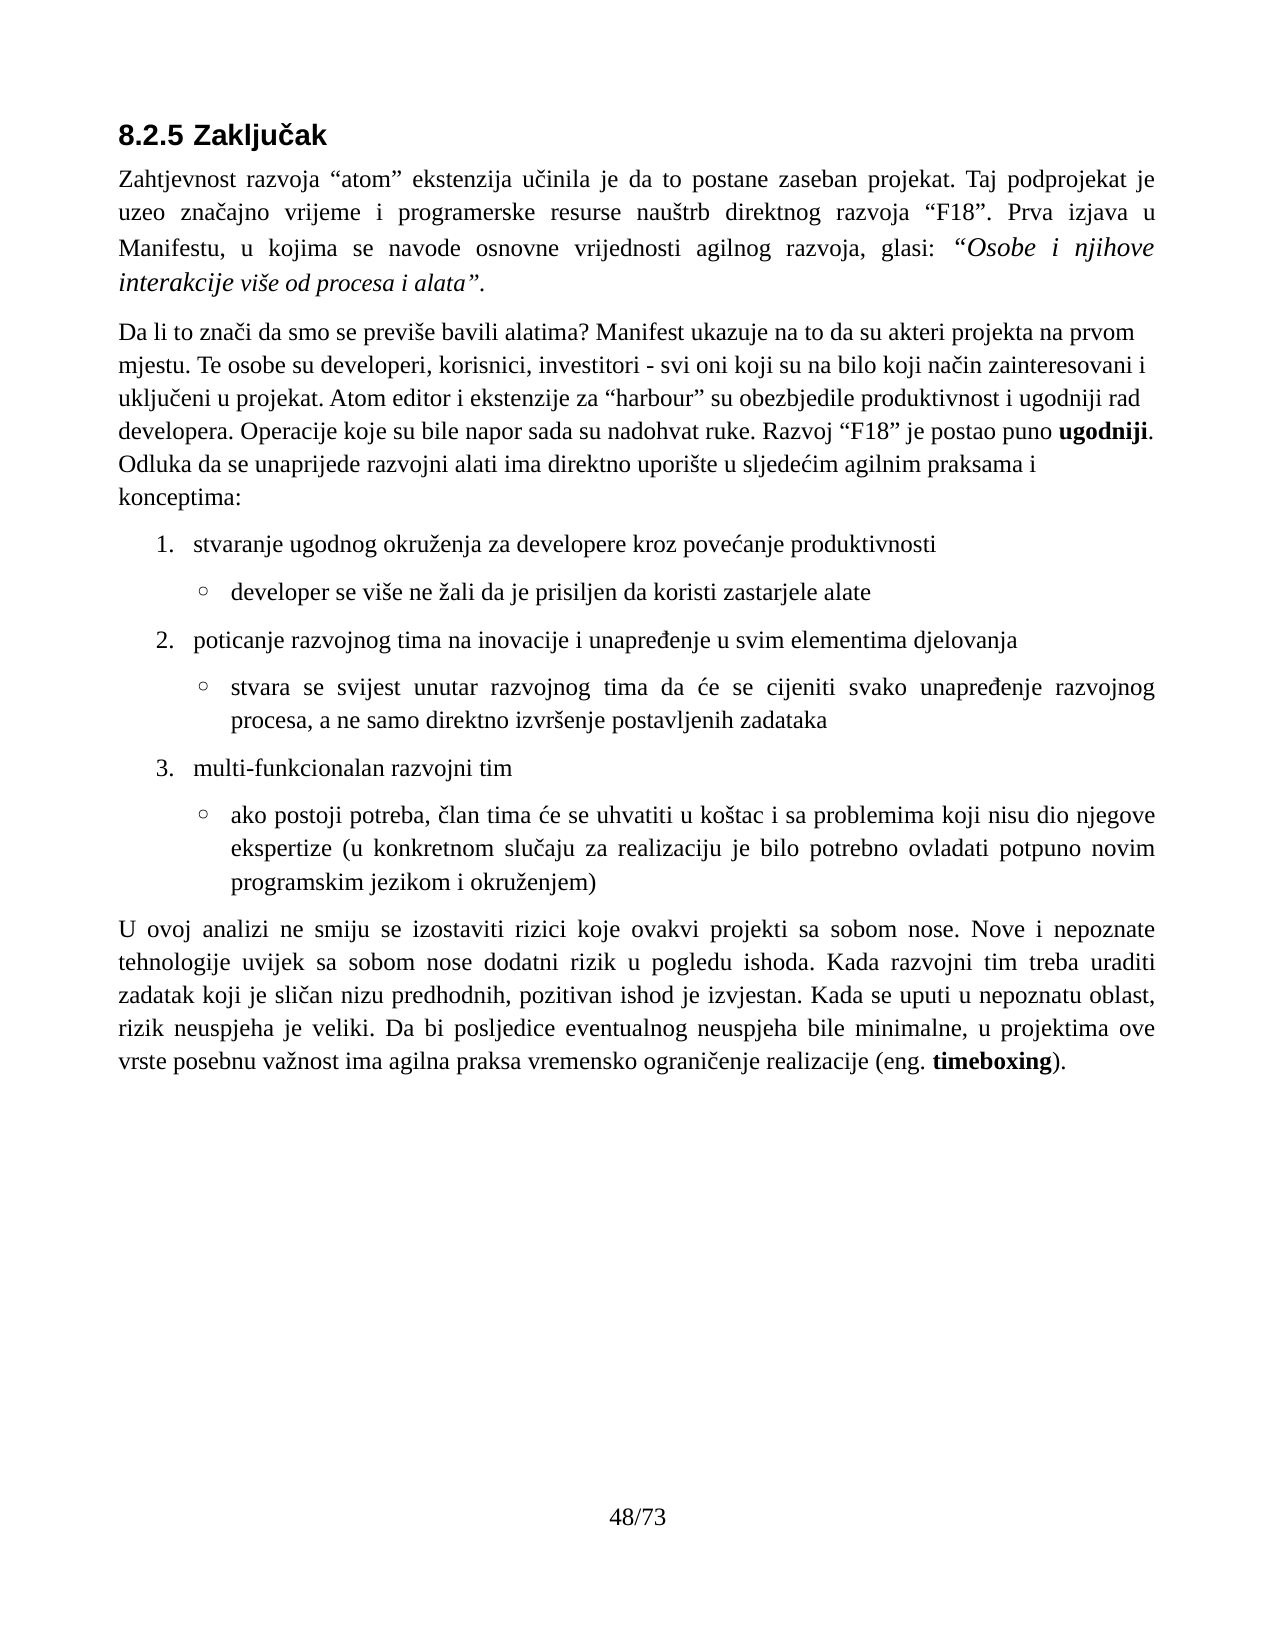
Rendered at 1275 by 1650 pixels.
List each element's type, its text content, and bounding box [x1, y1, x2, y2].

list stvaranje ugodnog okruženja za developere kroz povećanje produktivnosti [156, 529, 1157, 558]
list ako postoji potreba, član tima će se uhvatiti u koštac i sa problemima koji nisu dio njegove ekspertize (u konkretnom slučaju za realizaciju je bilo potrebno ovladati potpuno novim programskim jezikom i okruženjem) [193, 801, 1157, 895]
list developer se više ne žali da je prisiljen da koristi zastarjele alate [193, 577, 1157, 606]
subtitle Zaključak [118, 118, 1157, 152]
text Zahtjevnost razvoja “atom” ekstenzija učinila je da to postane zaseban projekat. Taj podprojekat je uzeo značajno vrijeme i programerske resurse nauštrb direktnog razvoja “F18”. Prva izjava u Manifestu, u kojima se navode osnovne vrijednosti agilnog razvoja, glasi: “Osobe i njihove interakcije više od procesa i alata”. [118, 164, 1157, 298]
text Da li to znači da smo se previše bavili alatima? Manifest ukazuje na to da su akteri projekta na prvom mjestu. Te osobe su developeri, korisnici, investitori - svi oni koji su na bilo koji način zainteresovani i uključeni u projekat. Atom editor i ekstenzije za “harbour” su obezbjedile produktivnost i ugodniji rad developera. Operacije koje su bile napor sada su nadohvat ruke. Razvoj “F18” je postao puno ugodniji. Odluka da se unaprijede razvojni alati ima direktno uporište u sljedećim agilnim praksama i konceptima: [118, 317, 1157, 511]
list stvara se svijest unutar razvojnog tima da će se cijeniti svako unapređenje razvojnog procesa, a ne samo direktno izvršenje postavljenih zadataka [193, 672, 1157, 734]
list poticanje razvojnog tima na inovacije i unapređenje u svim elementima djelovanja [156, 625, 1157, 653]
text U ovoj analizi ne smiju se izostaviti rizici koje ovakvi projekti sa sobom nose. Nove i nepoznate tehnologije uvijek sa sobom nose dodatni rizik u pogledu ishoda. Kada razvojni tim treba uraditi zadatak koji je sličan nizu predhodnih, pozitivan ishod je izvjestan. Kada se uputi u nepoznatu oblast, rizik neuspjeha je veliki. Da bi posljedice eventualnog neuspjeha bile minimalne, u projektima ove vrste posebnu važnost ima agilna praksa vremensko ograničenje realizacije (eng. timeboxing). [118, 914, 1157, 1075]
list multi-funkcionalan razvojni tim [156, 753, 1157, 782]
